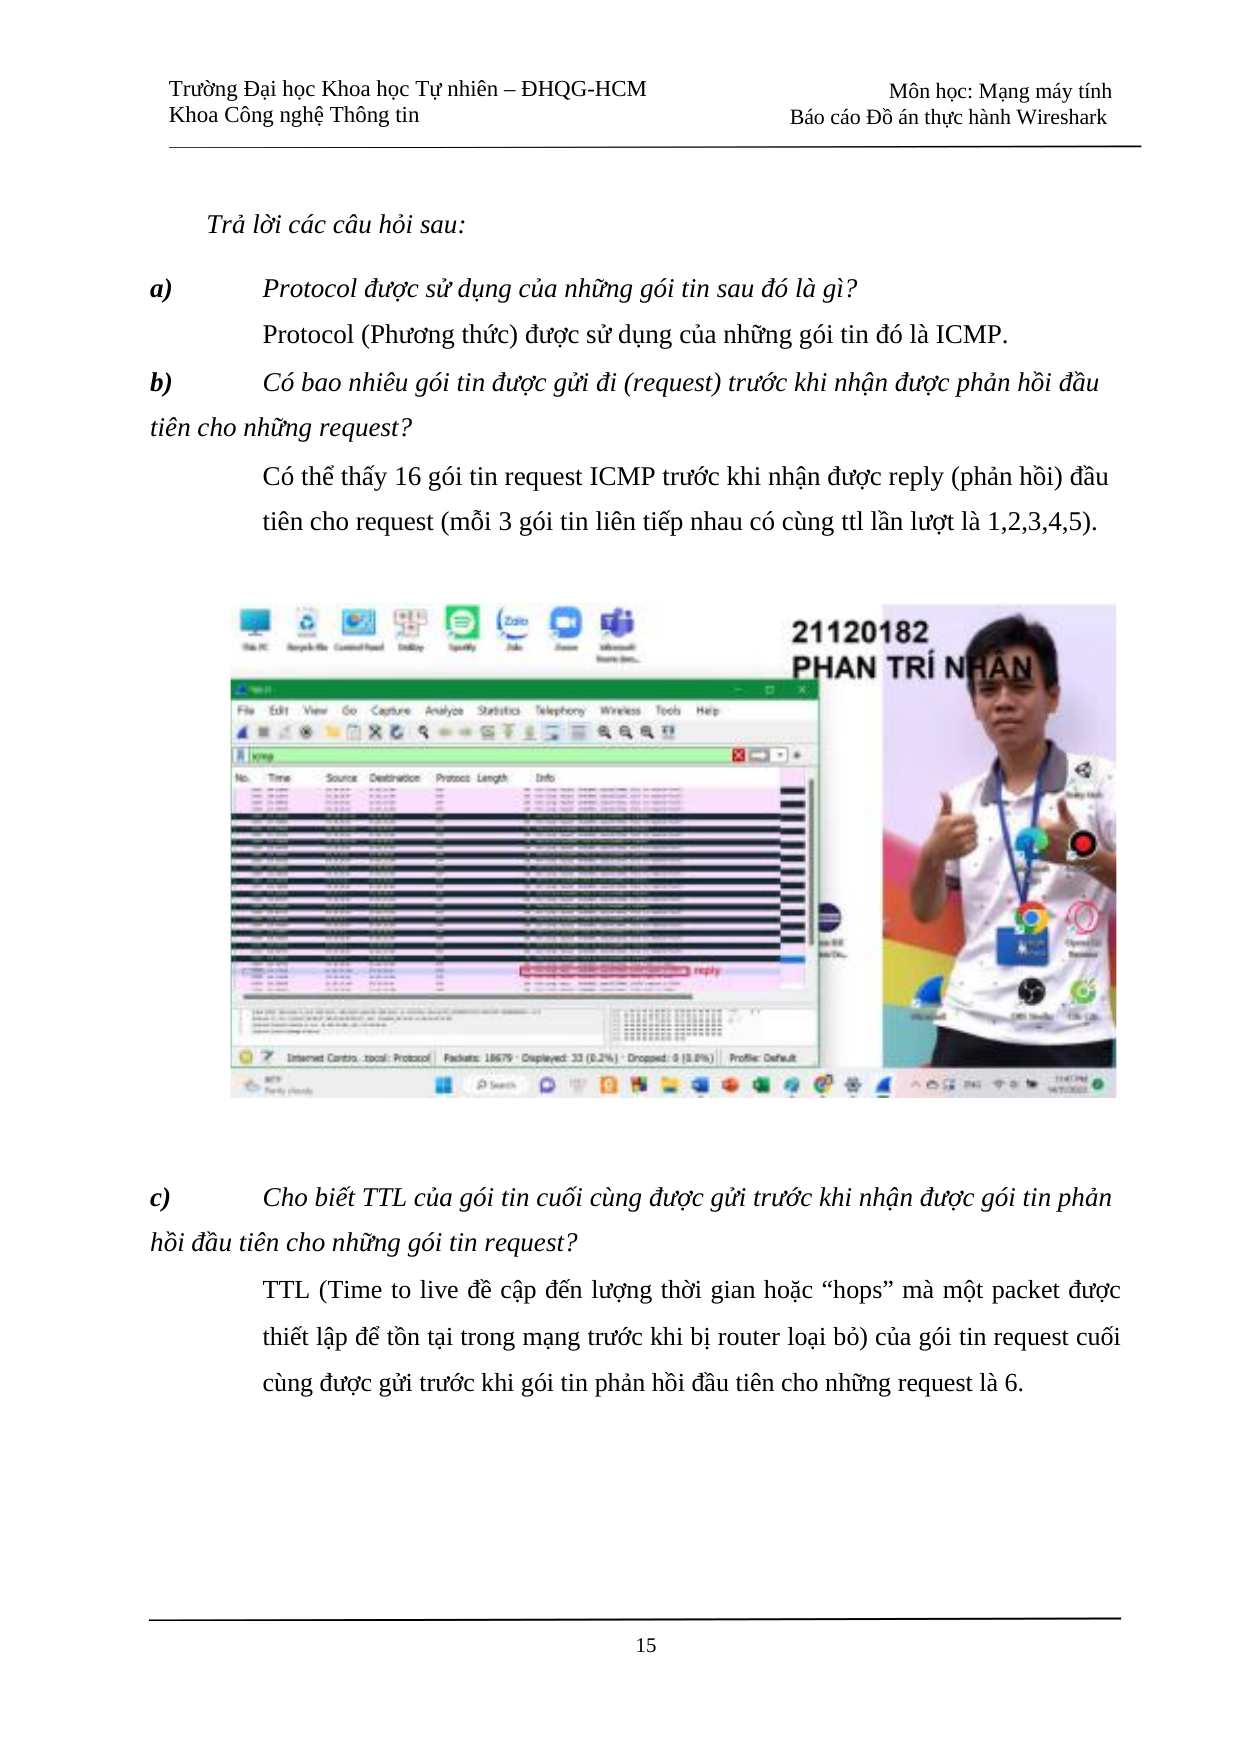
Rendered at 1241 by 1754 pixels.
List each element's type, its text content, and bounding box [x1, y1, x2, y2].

text Có thể thấy 16 gói tin request ICMP trước khi nhận được reply (phản hồi) đầu tiên cho request (mỗi 3 gói tin liên tiếp nhau có cùng ttl lần lượt là 1,2,3,4,5). [262, 460, 1123, 536]
list Cho biết TTL của gói tin cuối cùng được gửi trước khi nhận được gói tin phản hồi đầu tiên cho những gói tin request? [150, 1181, 1123, 1257]
text Môn học: Mạng máy tính Báo cáo Đồ án thực hành Wireshark [789, 78, 1123, 129]
picture [148, 1617, 1122, 1621]
list Protocol được sử dụng của những gói tin sau đó là gì? [150, 272, 1123, 303]
text Trường Đại học Khoa học Tự nhiên – ĐHQG-HCM Khoa Công nghệ Thông tin [169, 76, 648, 127]
picture [230, 603, 1117, 1098]
text TTL (Time to live đề cập đến lượng thời gian hoặc “hops” mà một packet được thiết lập để tồn tại trong mạng trước khi bị router loại bỏ) của gói tin request cuối cùng được gửi trước khi gói tin phản hồi đầu tiên cho những request là 6. [262, 1274, 1123, 1397]
list Có bao nhiêu gói tin được gửi đi (request) trước khi nhận được phản hồi đầu tiên cho những request? [150, 366, 1123, 443]
text 15 [150, 1632, 1142, 1657]
text Trả lời các câu hỏi sau: [206, 208, 1123, 239]
text Protocol (Phương thức) được sử dụng của những gói tin đó là ICMP. [262, 318, 1123, 349]
